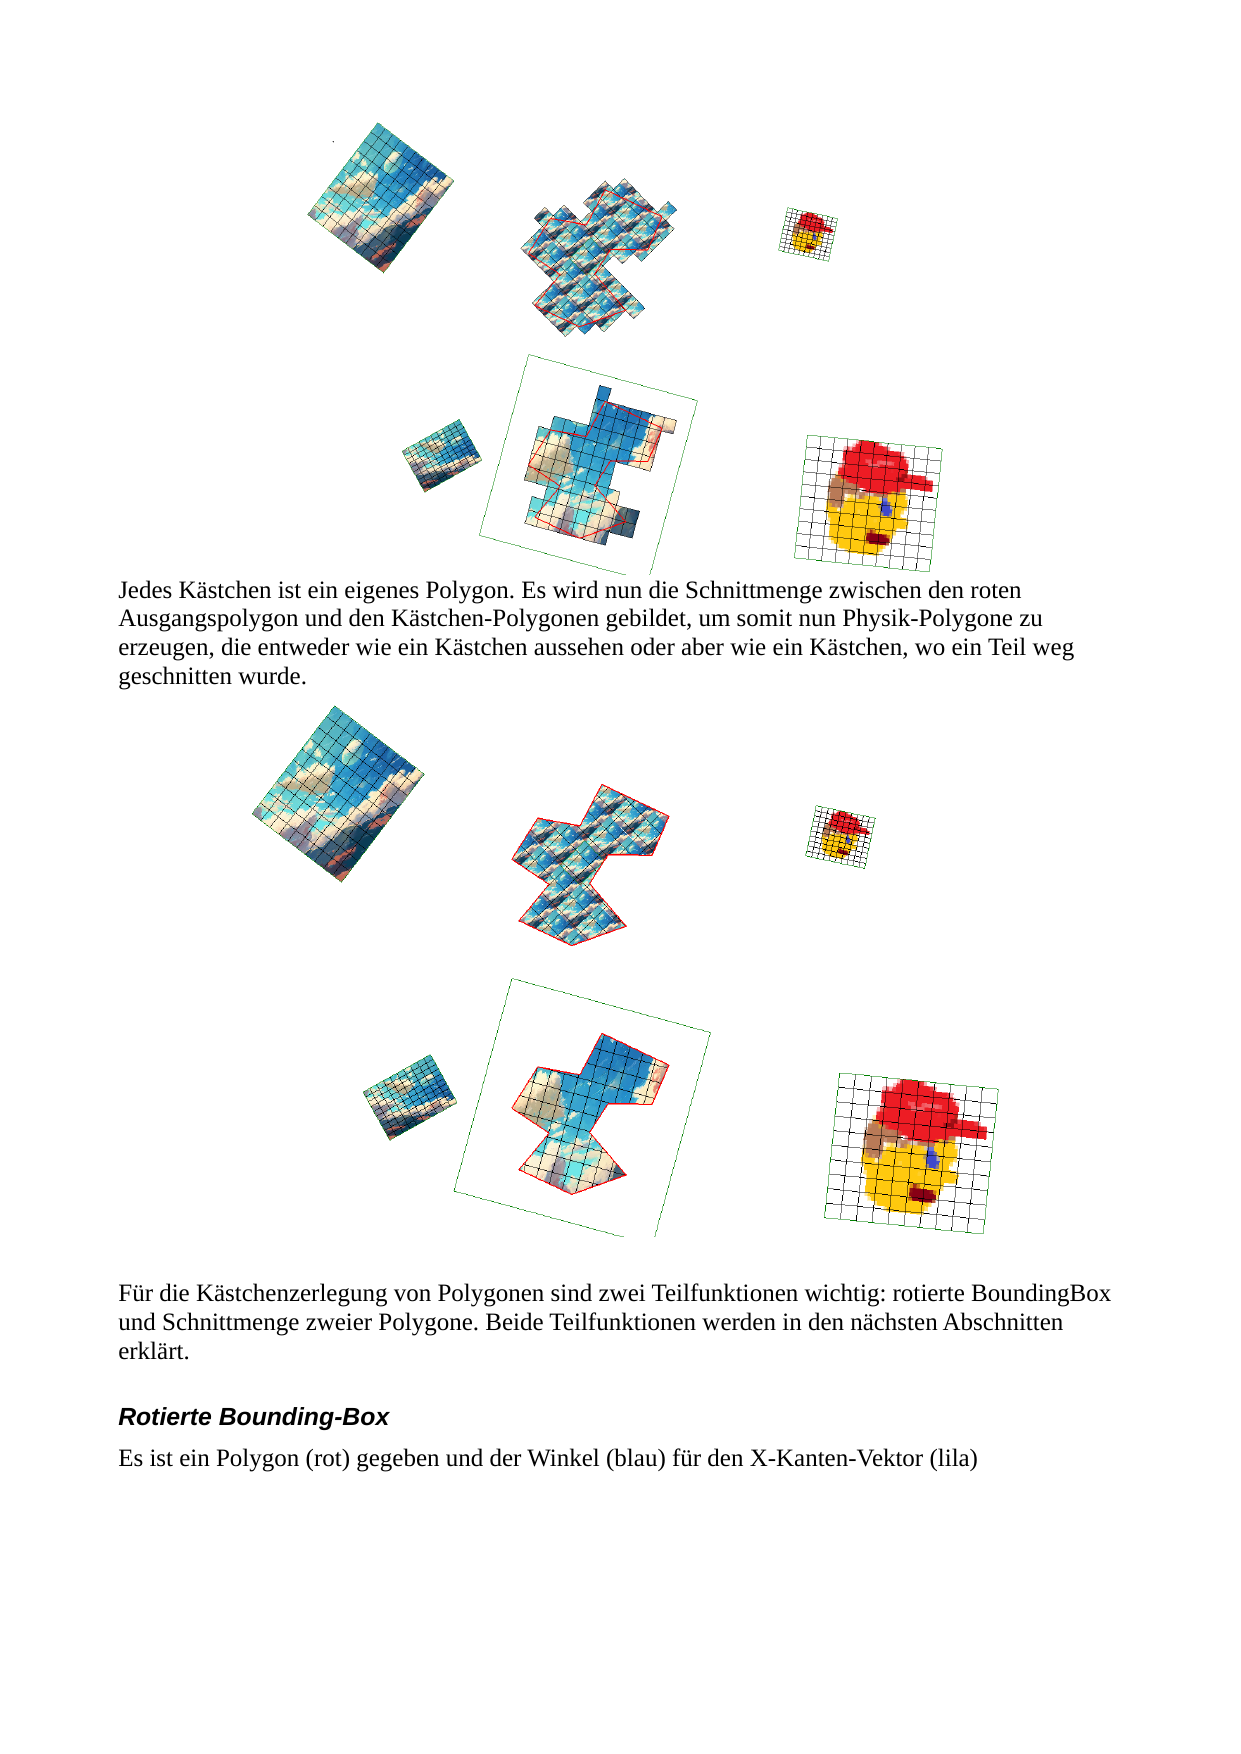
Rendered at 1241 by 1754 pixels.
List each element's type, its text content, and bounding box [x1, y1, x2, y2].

text Für die Kästchenzerlegung von Polygonen sind zwei Teilfunktionen wichtig: rotierte BoundingBox und Schnittmenge zweier Polygone. Beide Teilfunktionen werden in den nächsten Abschnitten erklärt. [118, 1278, 1122, 1364]
subtitle Rotierte Bounding-Box [118, 1402, 1122, 1431]
text Jedes Kästchen ist ein eigenes Polygon. Es wird nun die Schnittmenge zwischen den roten Ausgangspolygon und den Kästchen-Polygonen gebildet, um somit nun Physik-Polygone zu erzeugen, die entweder wie ein Kästchen aussehen oder aber wie ein Kästchen, wo ein Teil weg geschnitten wurde. [118, 118, 1122, 690]
picture [241, 702, 999, 1237]
picture [296, 118, 944, 575]
text Es ist ein Polygon (rot) gegeben und der Winkel (blau) für den X-Kanten-Vektor (lila) [118, 1443, 1122, 1472]
